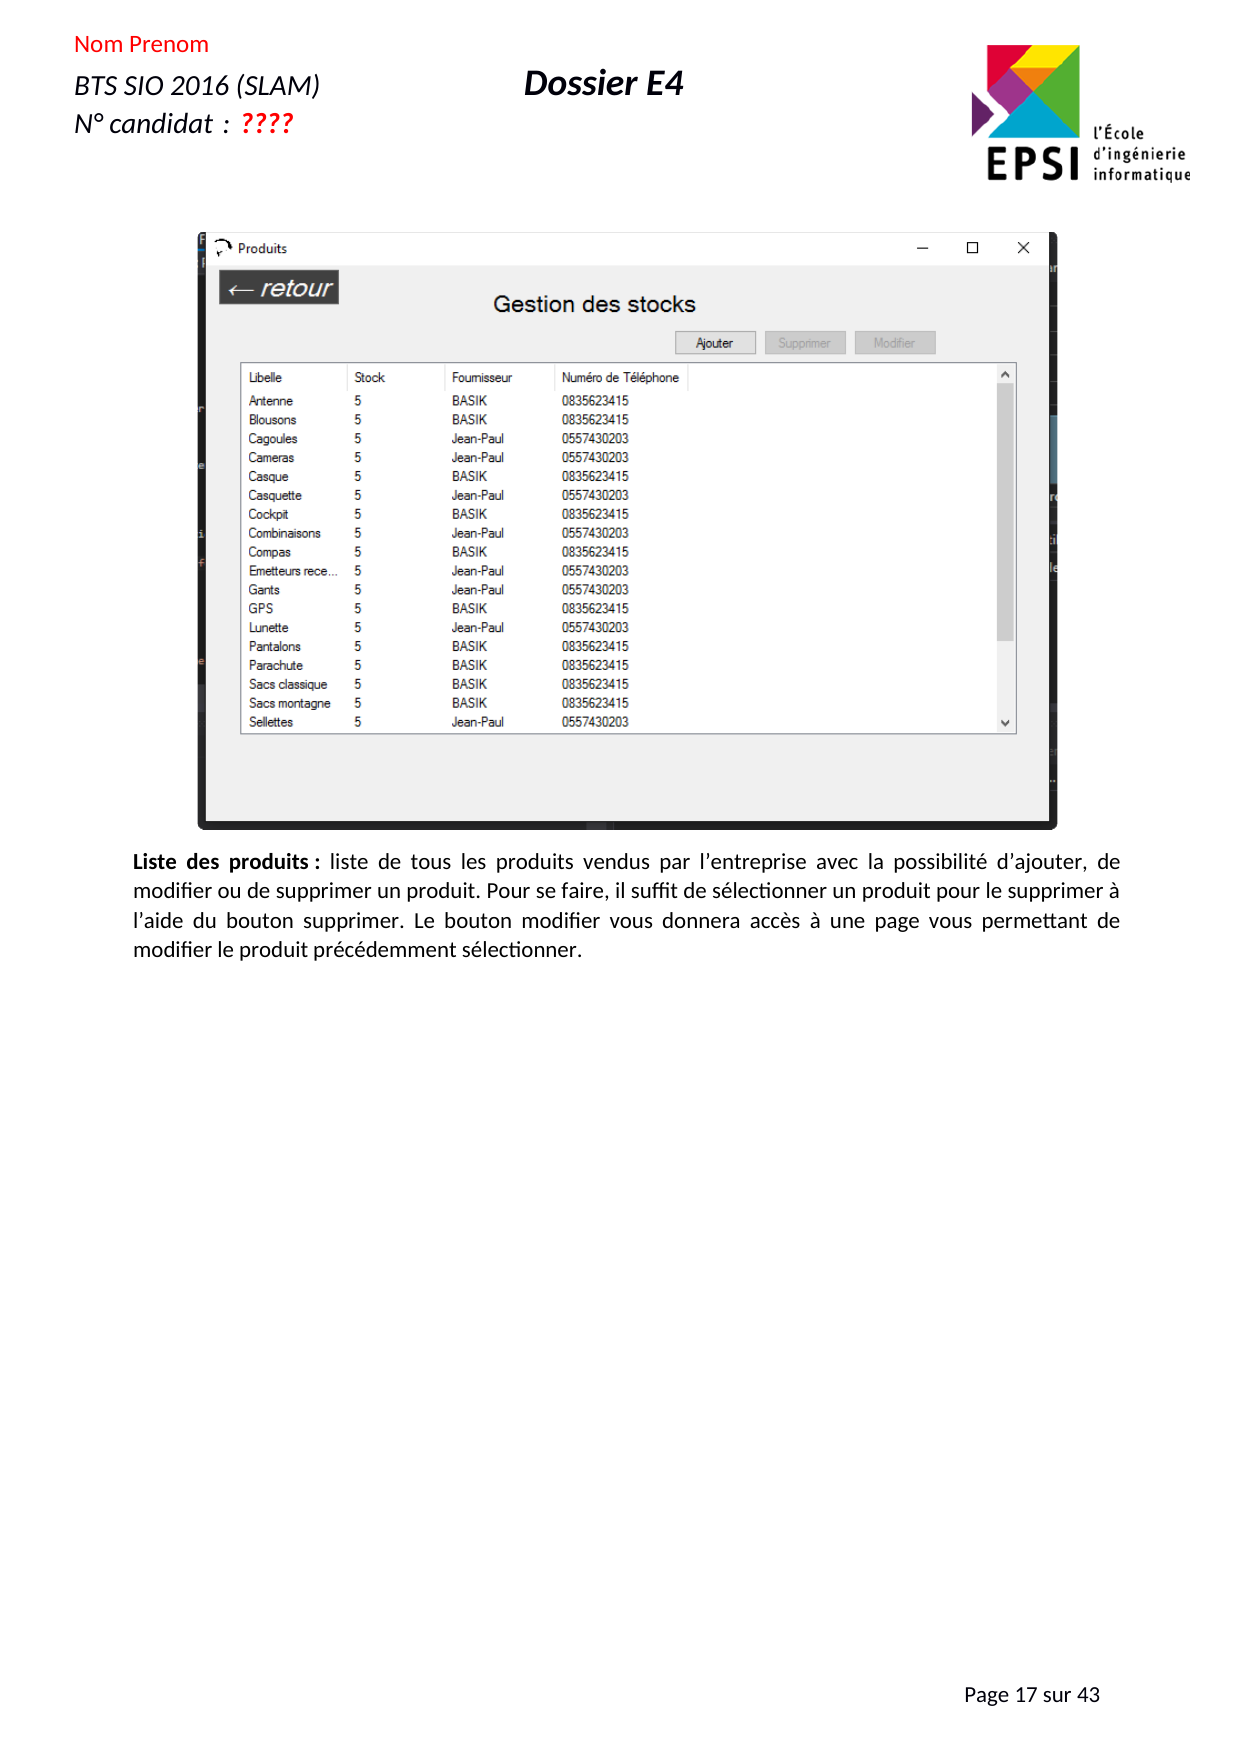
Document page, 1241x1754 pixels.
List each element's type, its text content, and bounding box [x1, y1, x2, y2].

text Liste des produits : liste de tous les produits vendus par l’entreprise avec la possibilité d’ajouter, de modifier ou de supprimer un produit. Pour se faire, il suffit de sélectionner un produit pour le supprimer à l’aide du bouton supprimer. Le bouton modifier vous donnera accès à une page vous permettant de modifier le produit précédemment sélectionner. [133, 847, 1122, 963]
